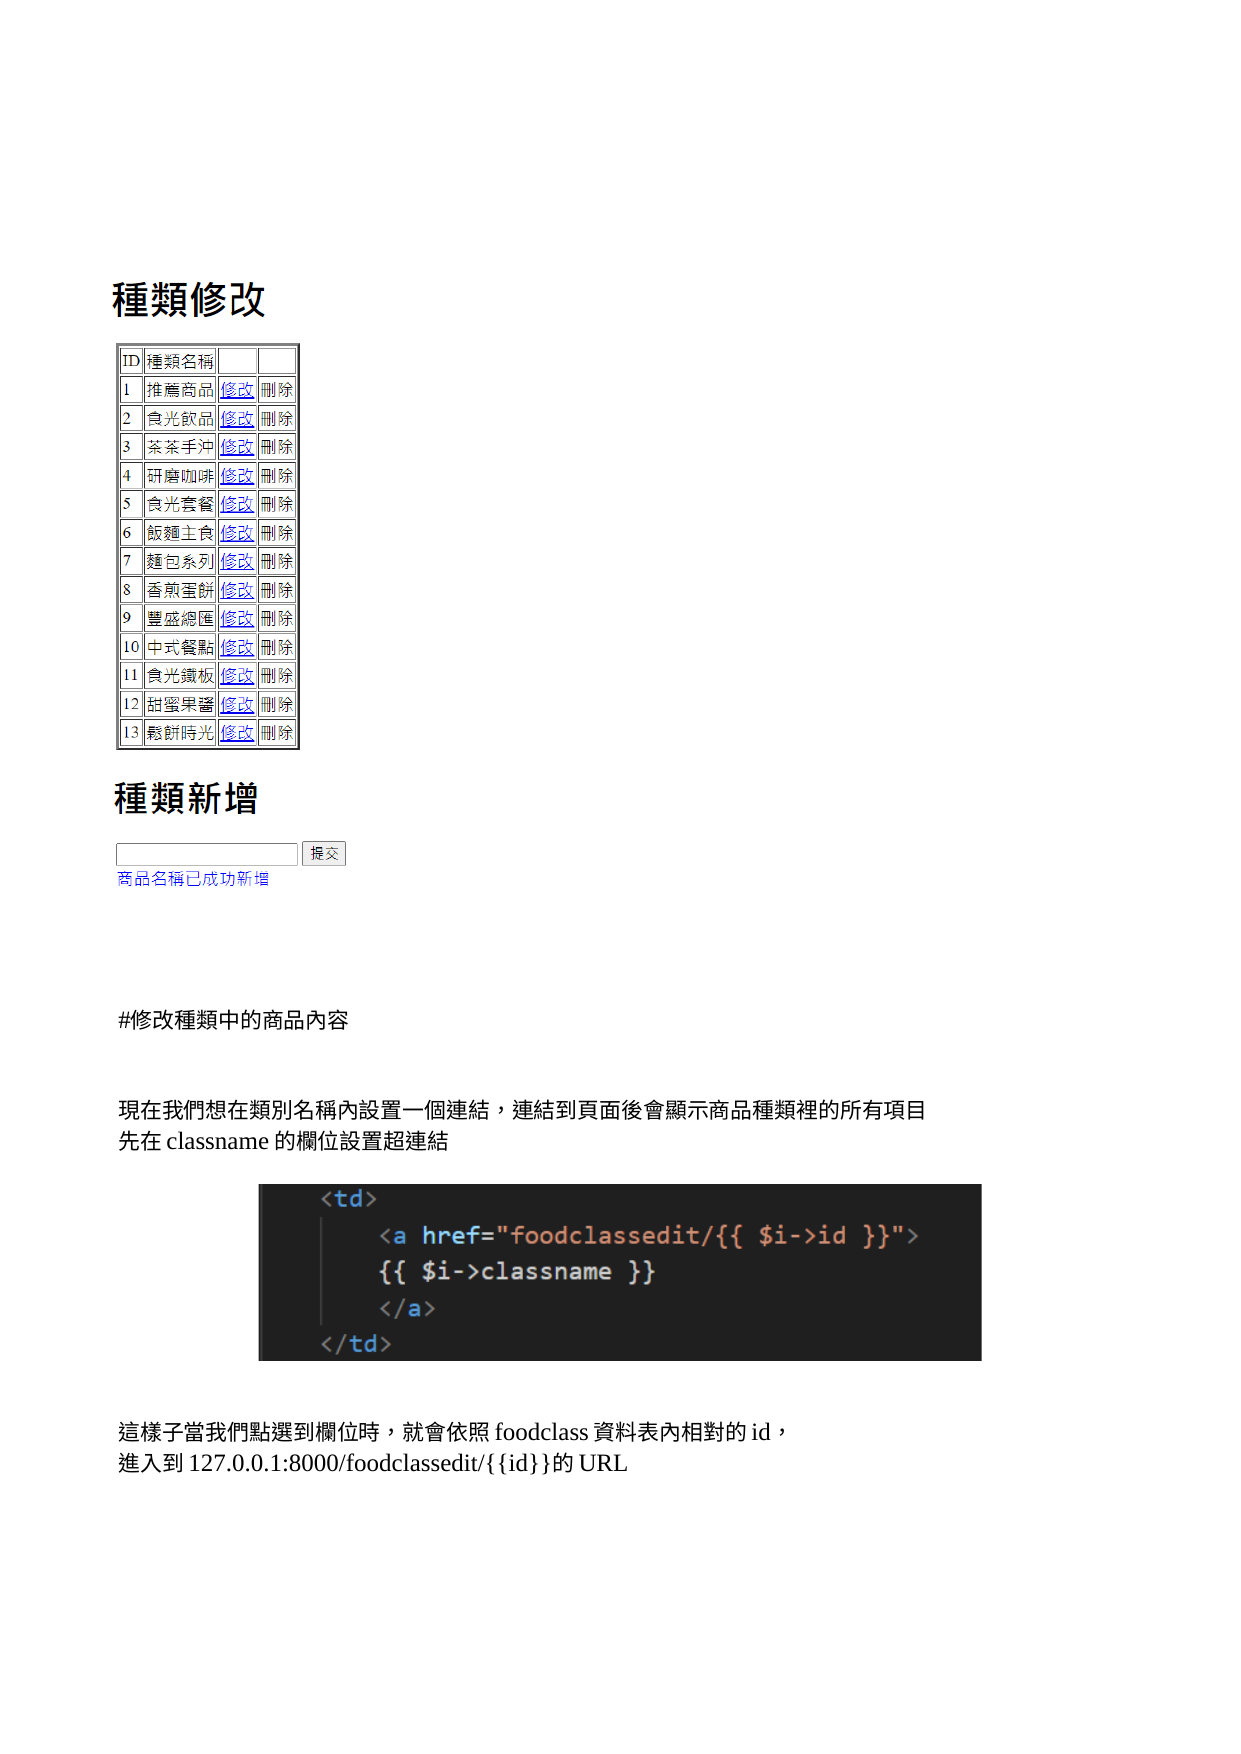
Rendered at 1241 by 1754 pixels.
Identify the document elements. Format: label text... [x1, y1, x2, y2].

text 先在classname的欄位設置超連結 [118, 1124, 1122, 1156]
picture [258, 1184, 982, 1361]
text 這樣子當我們點選到欄位時，就會依照foodclass資料表內相對的id， [118, 1415, 1122, 1446]
text 進入到127.0.0.1:8000/foodclassedit/{{id}}的URL [118, 1446, 1122, 1478]
picture [108, 265, 410, 889]
text #修改種類中的商品內容 [118, 1003, 1122, 1035]
text 現在我們想在類別名稱內設置一個連結，連結到頁面後會顯示商品種類裡的所有項目 [118, 1093, 1122, 1124]
